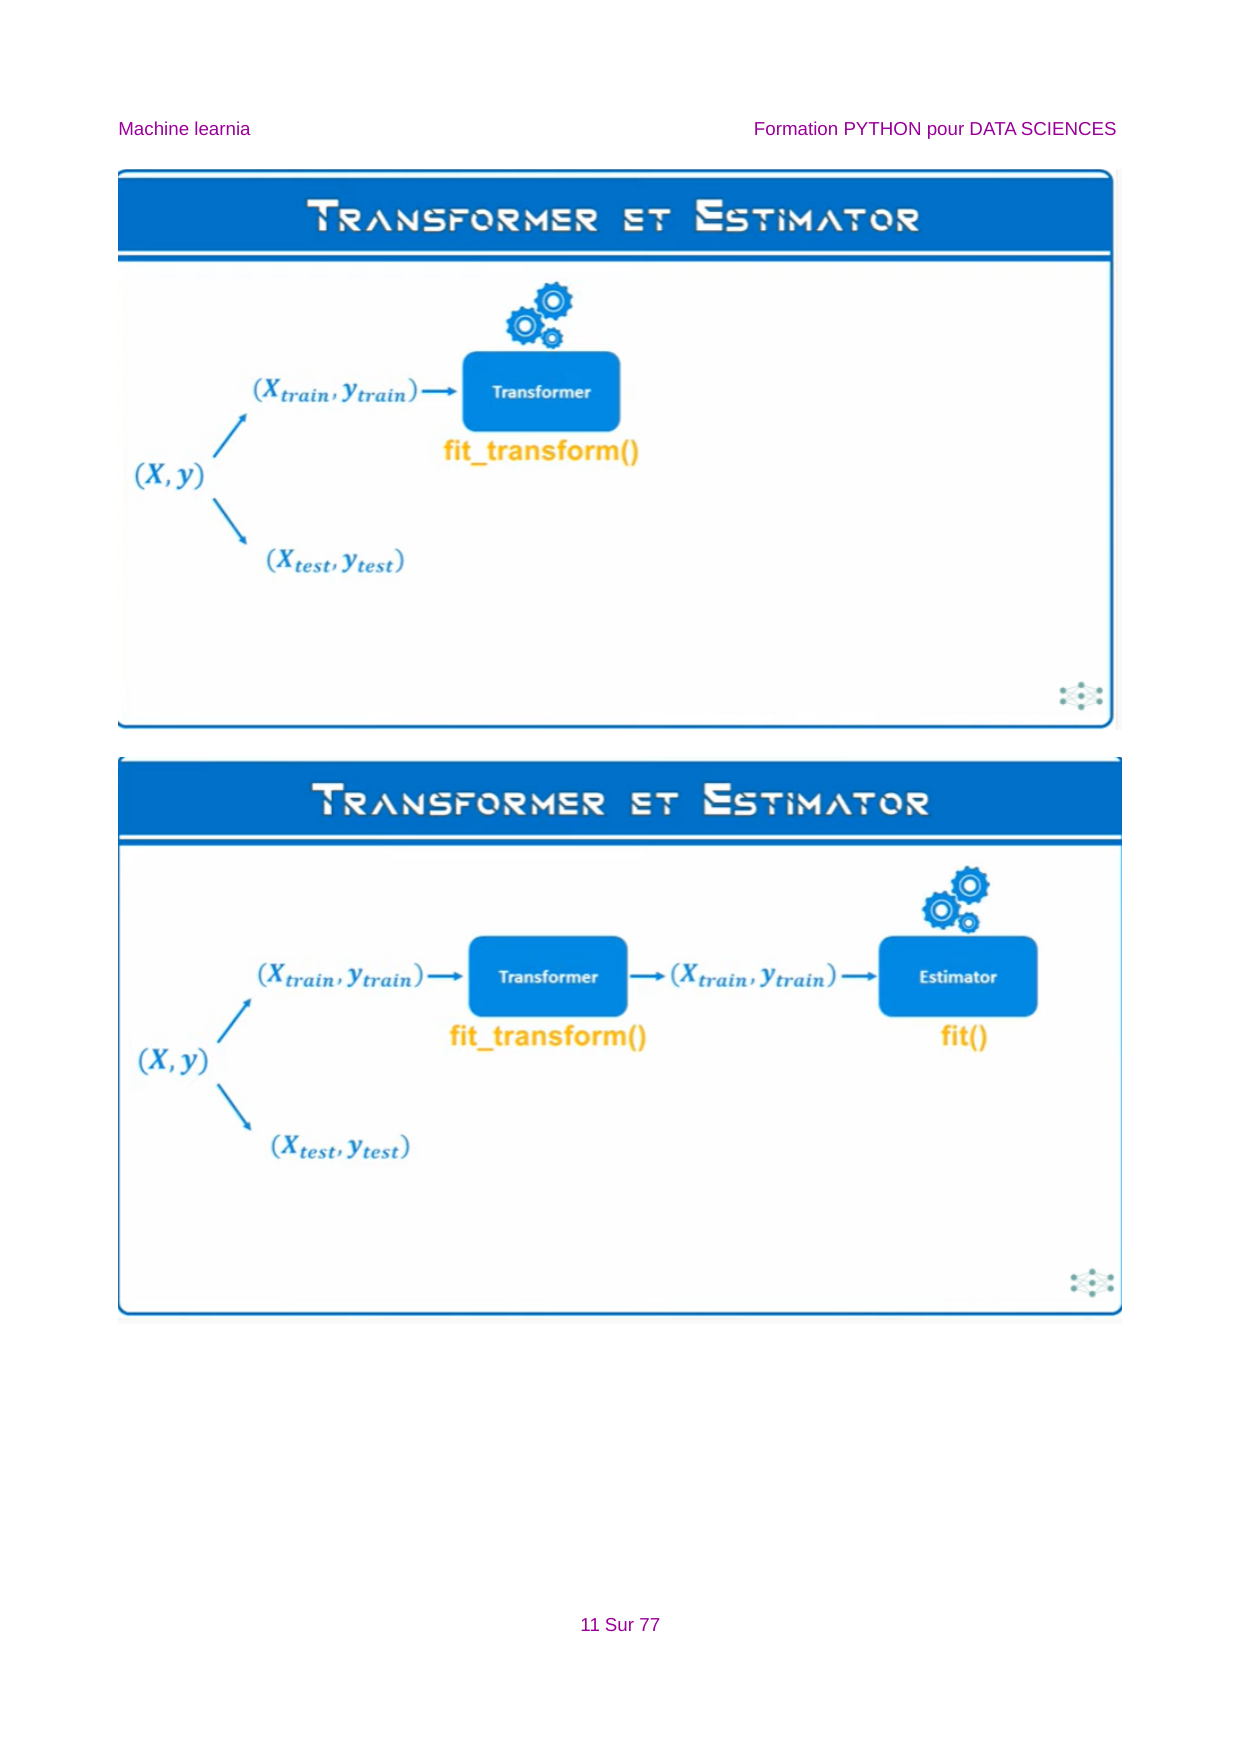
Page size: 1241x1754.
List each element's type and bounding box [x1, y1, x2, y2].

picture [118, 169, 1122, 730]
picture [118, 757, 1122, 1324]
